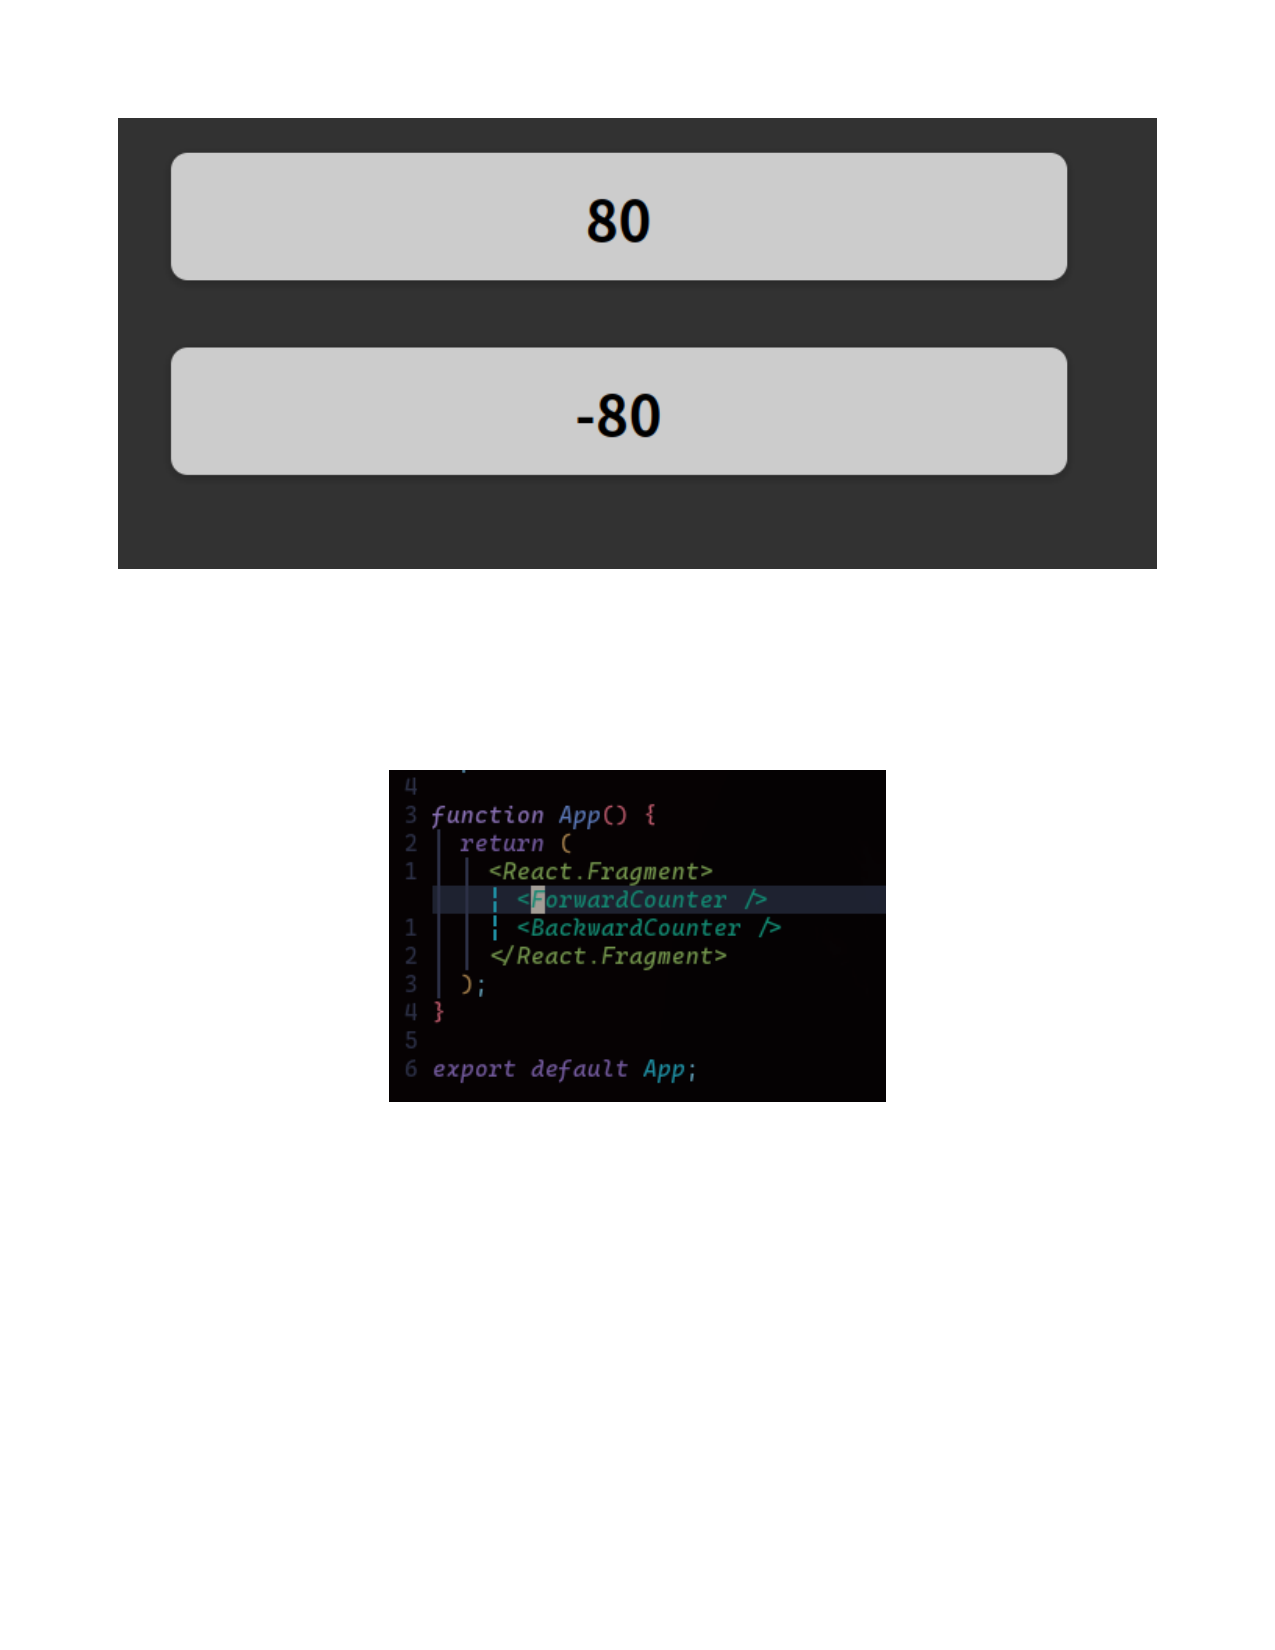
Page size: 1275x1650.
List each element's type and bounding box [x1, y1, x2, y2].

picture [118, 118, 1157, 569]
picture [389, 770, 886, 1102]
